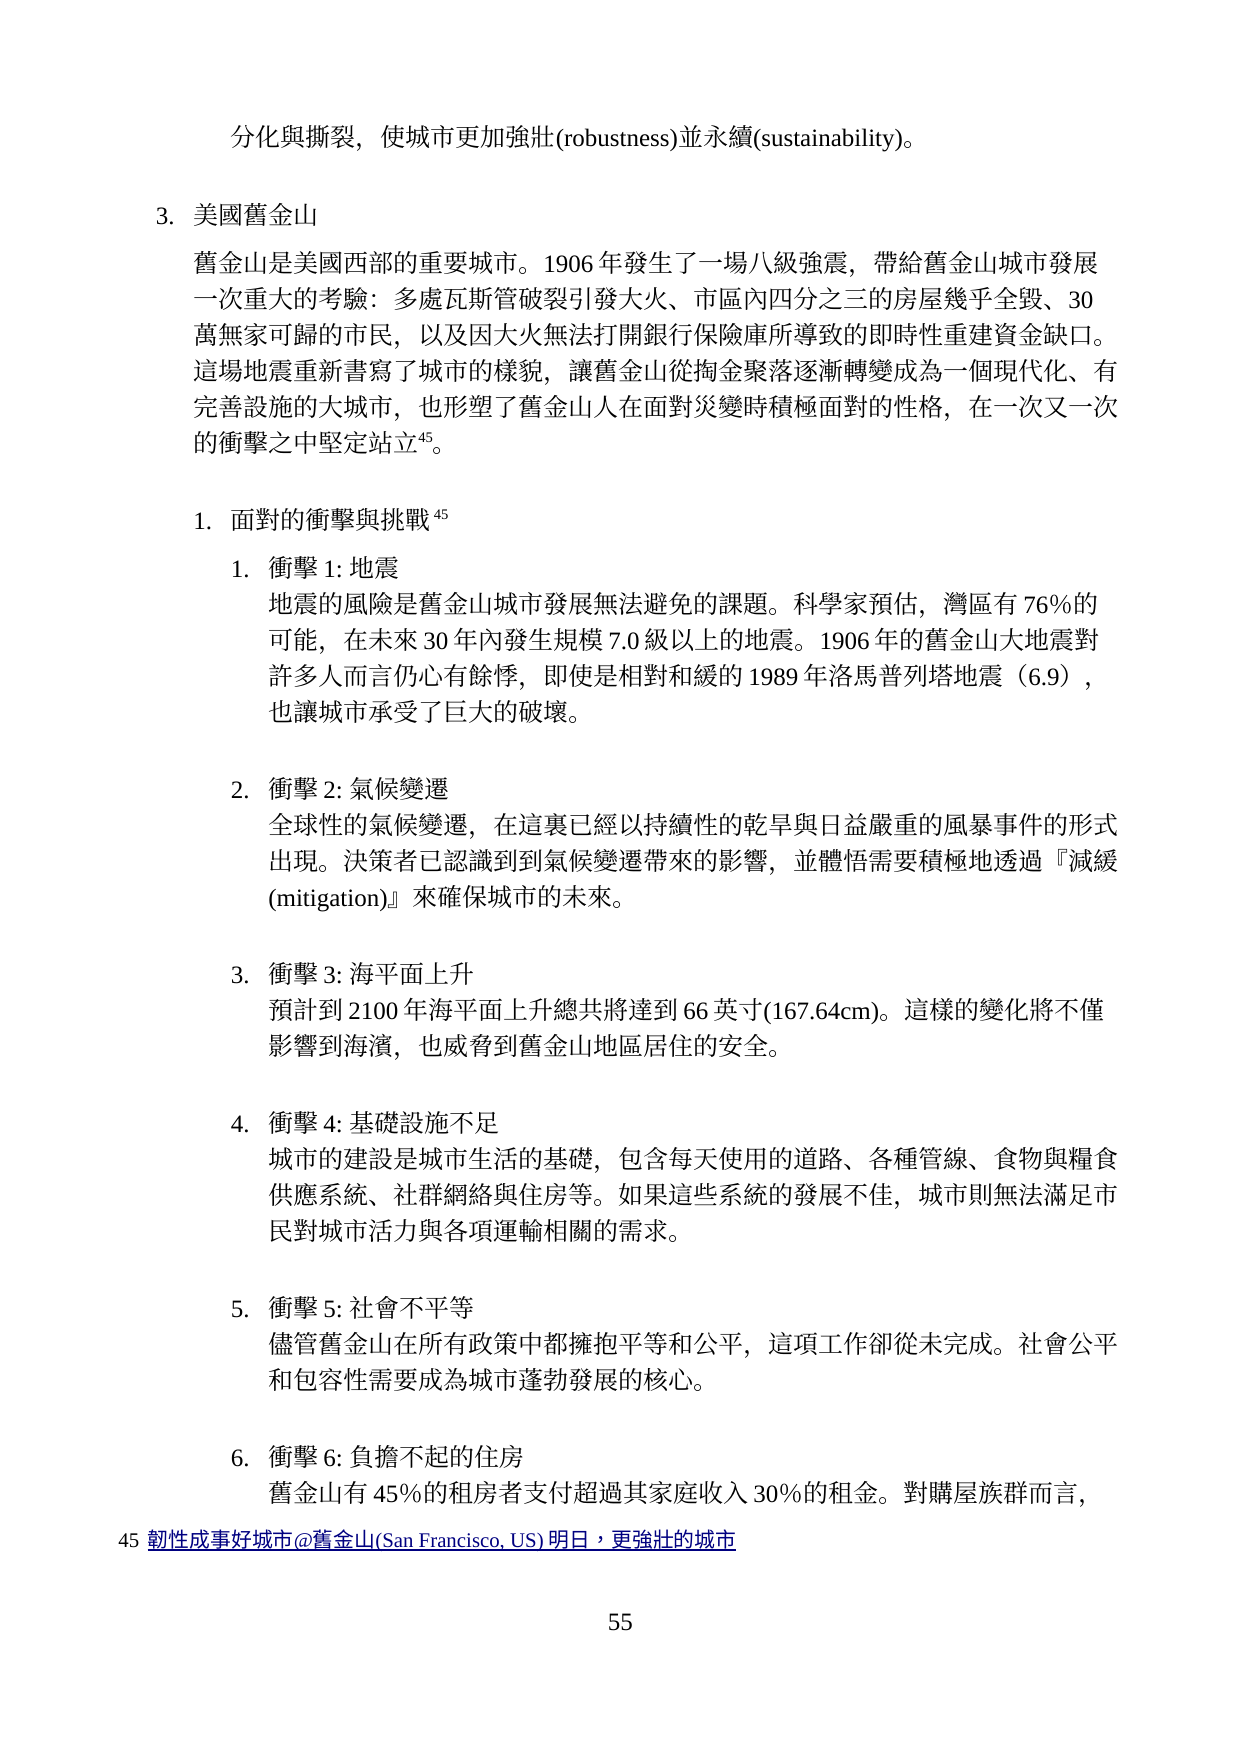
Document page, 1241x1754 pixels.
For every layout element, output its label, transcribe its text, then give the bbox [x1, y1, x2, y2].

list 衝擊2: 氣候變遷 全球性的氣候變遷，在這裏已經以持續性的乾旱與日益嚴重的風暴事件的形式出現。決策者已認識到到氣候變遷帶來的影響，並體悟需要積極地透過『減緩(mitigation)』來確保城市的未來。 [231, 770, 1122, 942]
list 舊金山是美國西部的重要城市。1906年發生了一場八級強震，帶給舊金山城市發展一次重大的考驗：多處瓦斯管破裂引發大火、市區內四分之三的房屋幾乎全毀、30萬無家可歸的市民，以及因大火無法打開銀行保險庫所導致的即時性重建資金缺口。這場地震重新書寫了城市的樣貌，讓舊金山從掏金聚落逐漸轉變成為一個現代化、有完善設施的大城市，也形塑了舊金山人在面對災變時積極面對的性格，在一次又一次的衝擊之中堅定站立。 [156, 244, 1122, 488]
list 衝擊5: 社會不平等 儘管舊金山在所有政策中都擁抱平等和公平，這項工作卻從未完成。社會公平和包容性需要成為城市蓬勃發展的核心。 [231, 1289, 1122, 1426]
list 衝擊1: 地震 地震的風險是舊金山城市發展無法避免的課題。科學家預估，灣區有76％的可能，在未來30年內發生規模7.0級以上的地震。1906年的舊金山大地震對許多人而言仍心有餘悸，即使是相對和緩的1989年洛馬普列塔地震（6.9），也讓城市承受了巨大的破壞。 [231, 549, 1122, 757]
list 美國舊金山 [156, 195, 1122, 231]
list 衝擊3: 海平面上升 預計到2100年海平面上升總共將達到66英寸(167.64cm)。這樣的變化將不僅影響到海濱，也威脅到舊金山地區居住的安全。 [231, 955, 1122, 1092]
list 面對的衝擊與挑戰45 [193, 501, 1122, 537]
list 韌性成事好城市@舊金山(San Francisco, US) 明日，更強壯的城市 [118, 1525, 1122, 1578]
list 分化與撕裂，使城市更加強壯(robustness)並永續(sustainability)。 [193, 118, 1122, 183]
list 衝擊6: 負擔不起的住房 舊金山有45％的租房者支付超過其家庭收入30％的租金。對購屋族群而言， [231, 1438, 1122, 1510]
list 衝擊4: 基礎設施不足 城市的建設是城市生活的基礎，包含每天使用的道路、各種管線、食物與糧食供應系統、社群網絡與住房等。如果這些系統的發展不佳，城市則無法滿足市民對城市活力與各項運輸相關的需求。 [231, 1104, 1122, 1277]
